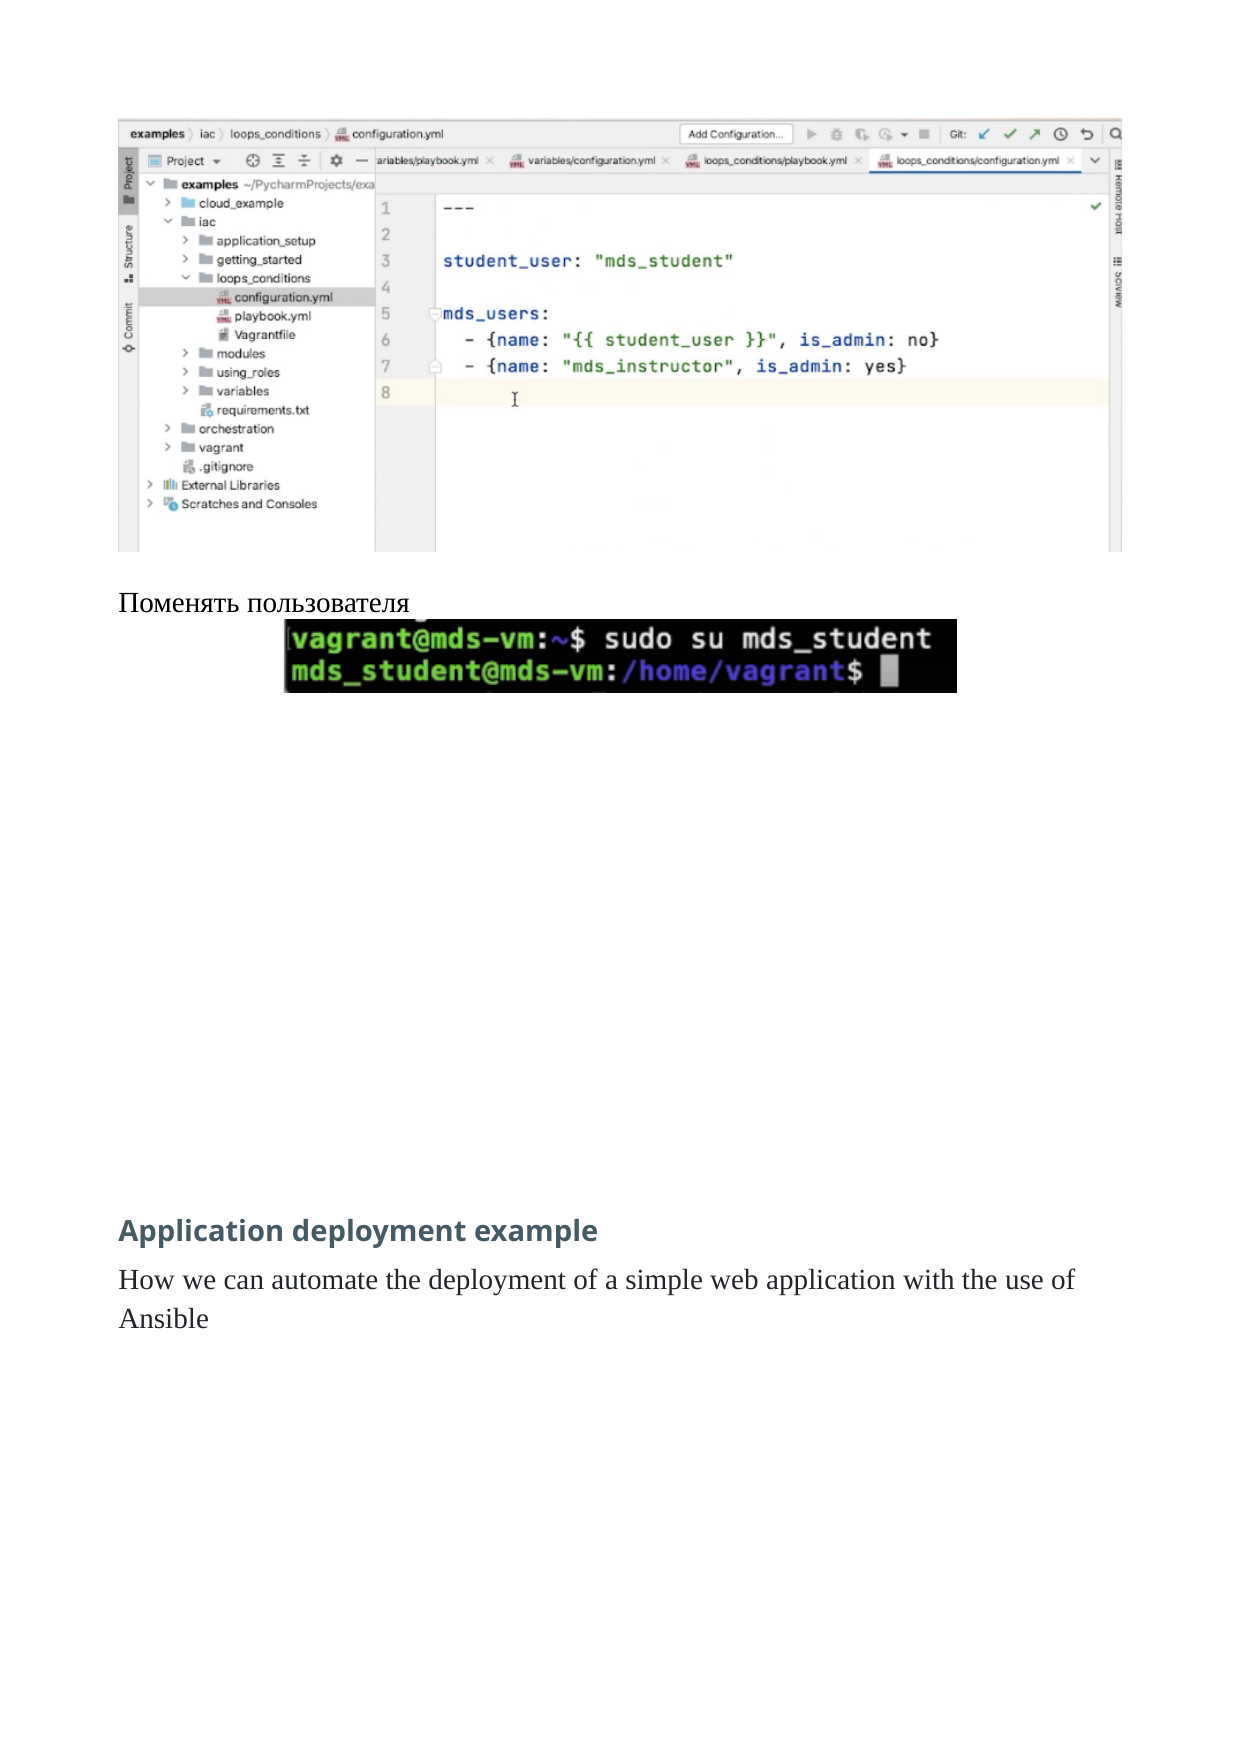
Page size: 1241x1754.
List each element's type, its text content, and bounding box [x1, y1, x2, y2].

text How we can automate the deployment of a simple web application with the use of Ansible [118, 1262, 1122, 1334]
text Поменять пользователя [118, 586, 1122, 619]
picture [118, 118, 1123, 552]
subtitle Application deployment example [118, 1210, 1122, 1250]
picture [283, 619, 957, 693]
